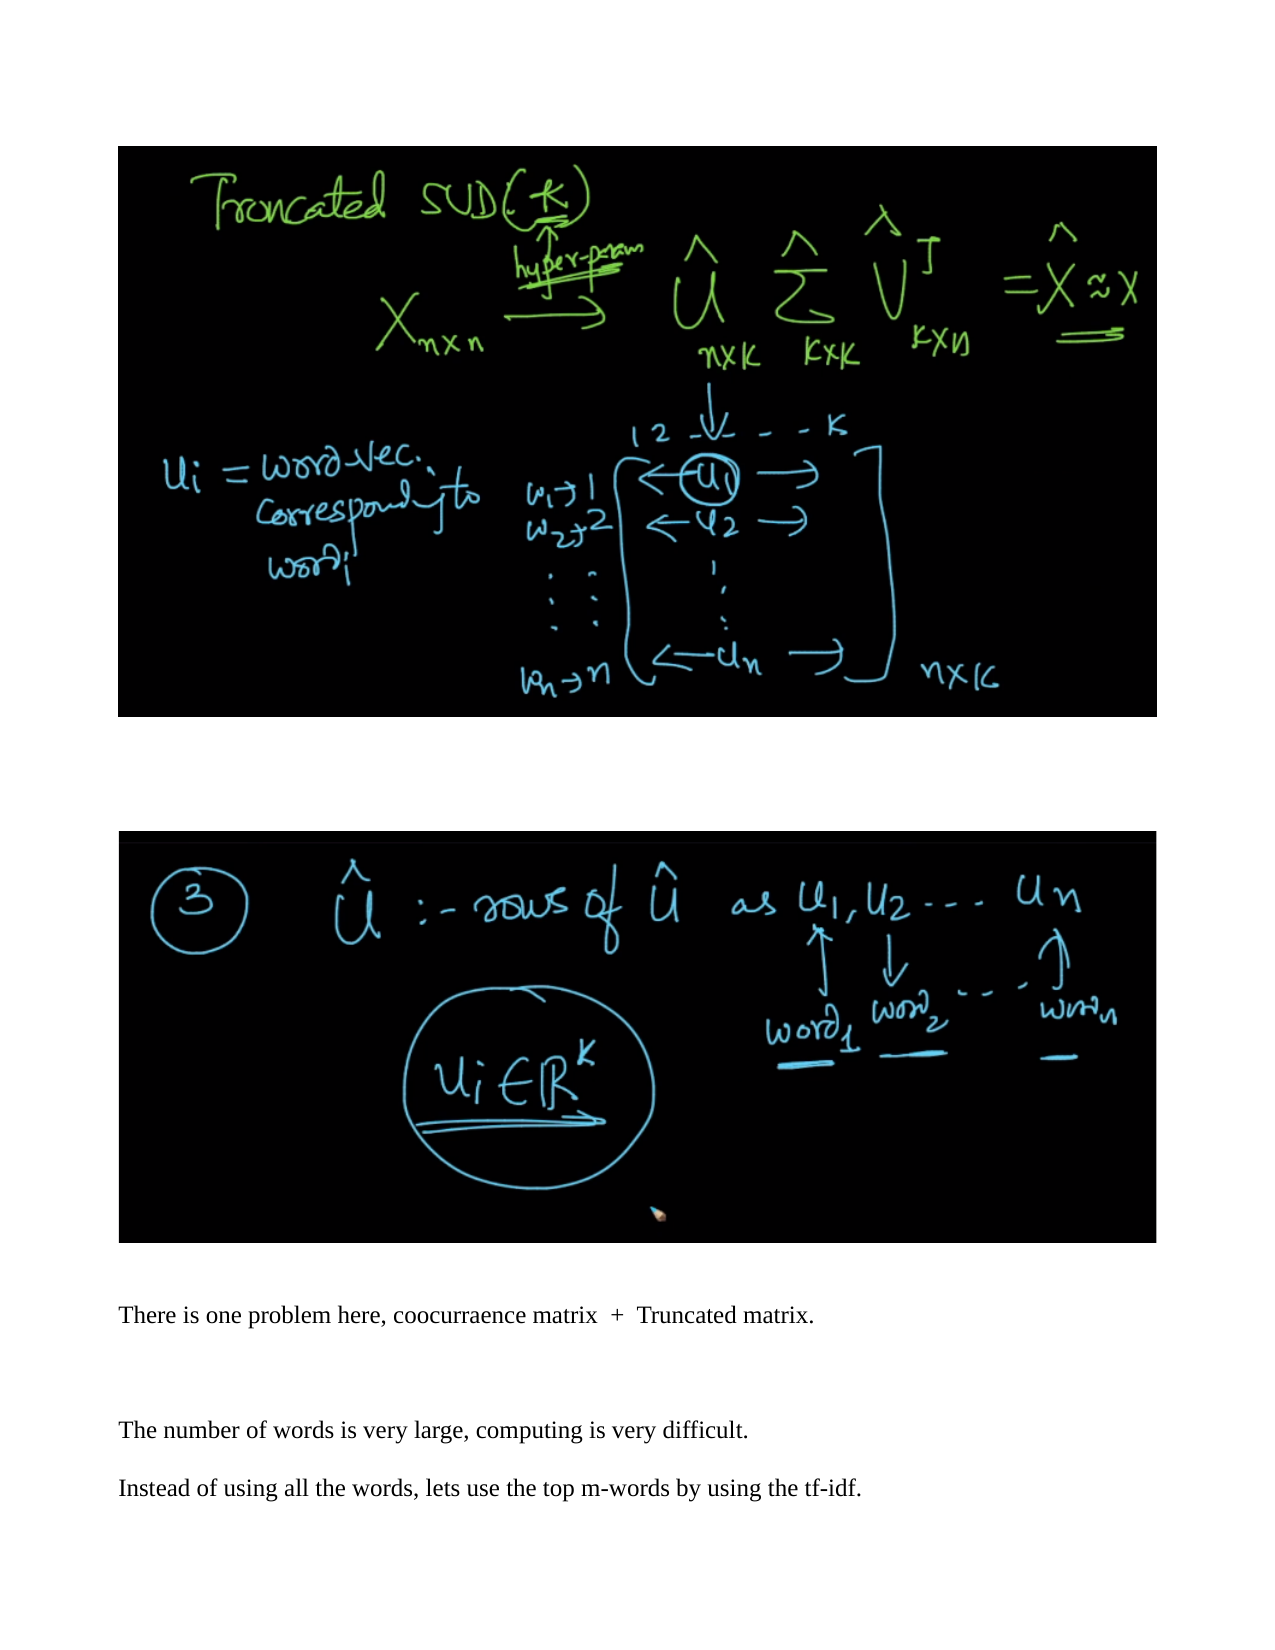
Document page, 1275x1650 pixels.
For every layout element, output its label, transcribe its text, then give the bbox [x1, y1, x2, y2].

text The number of words is very large, computing is very difficult. [118, 1415, 1157, 1444]
picture [118, 831, 1157, 1243]
text There is one problem here, coocurraence matrix + Truncated matrix. [118, 1300, 1157, 1329]
text Instead of using all the words, lets use the top m-words by using the tf-idf. [118, 1473, 1157, 1502]
picture [118, 146, 1157, 717]
